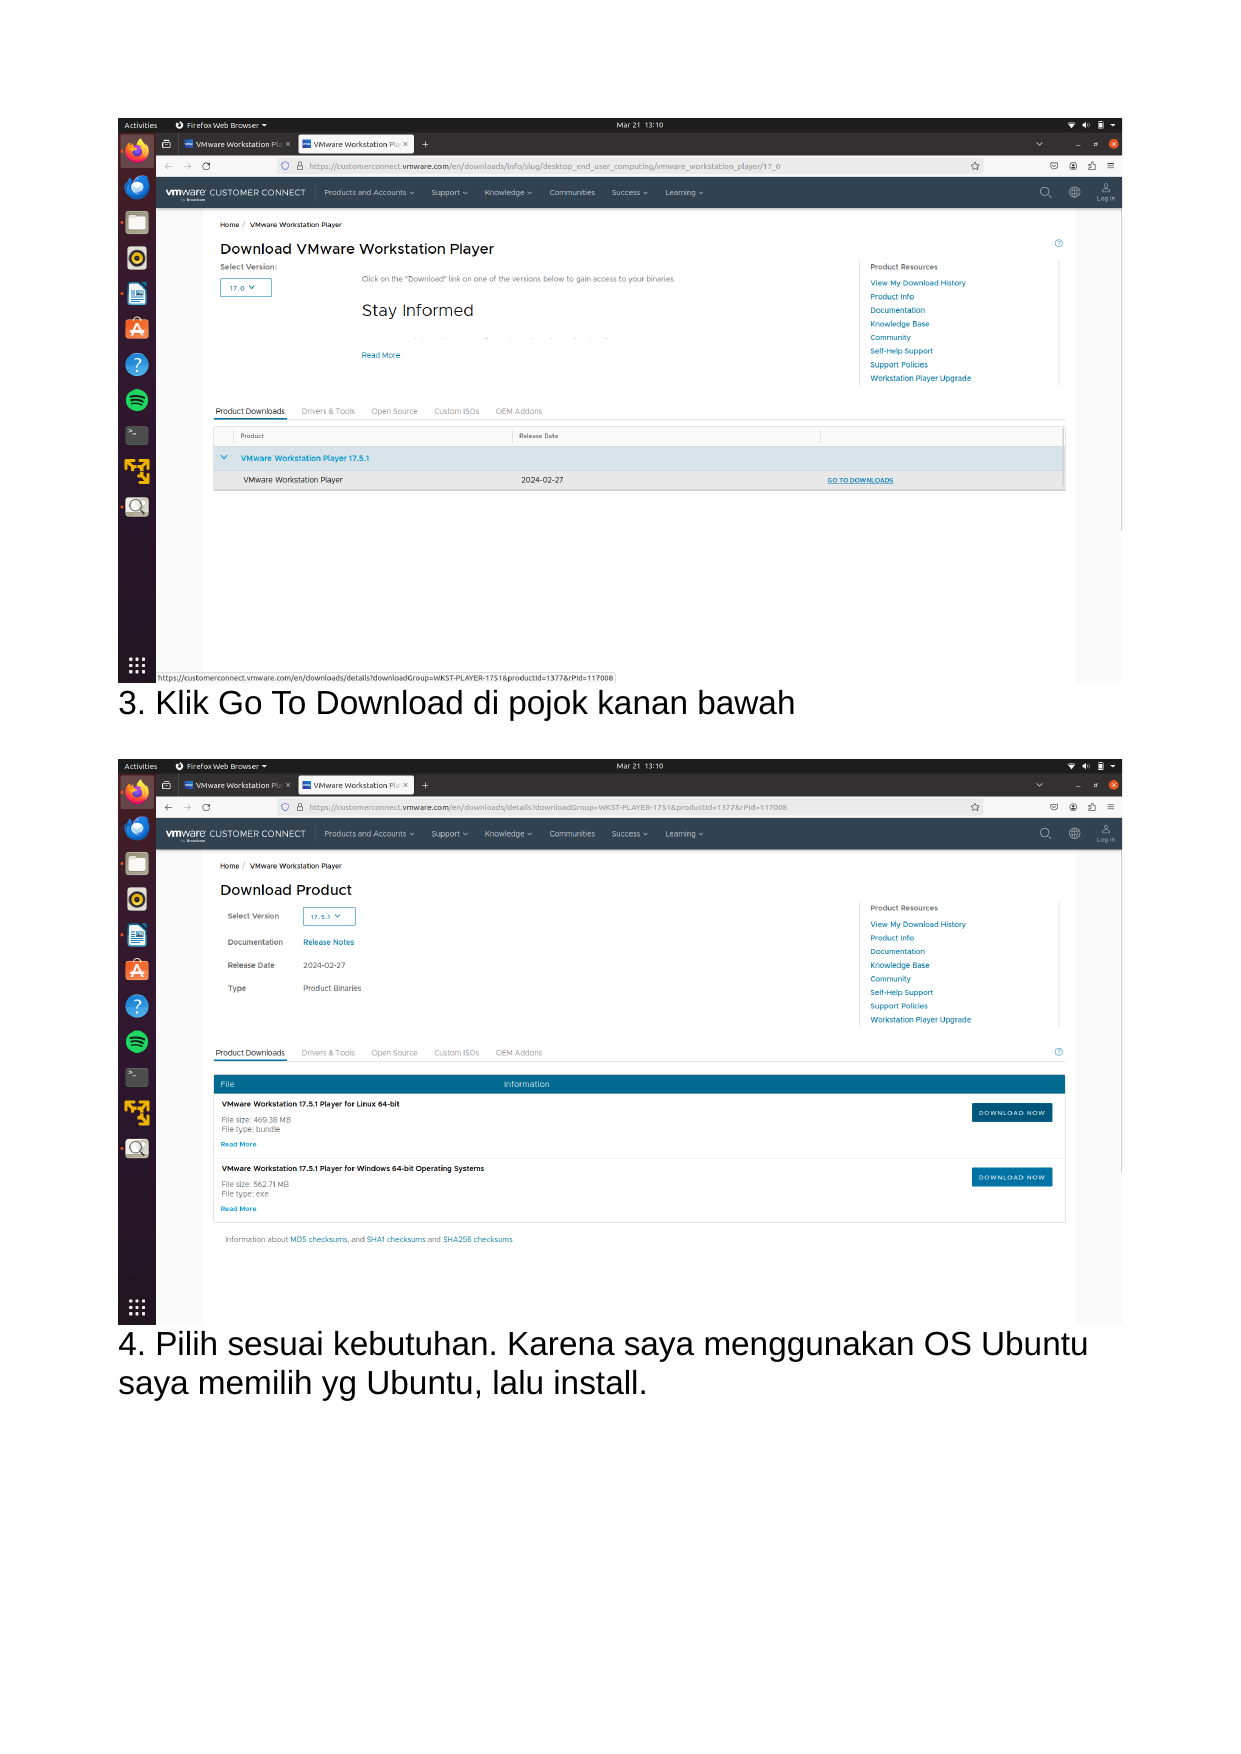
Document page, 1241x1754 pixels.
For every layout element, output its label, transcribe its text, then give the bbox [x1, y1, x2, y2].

text 4. Pilih sesuai kebutuhan. Karena saya menggunakan OS Ubuntu saya memilih yg Ubuntu, lalu install. [118, 1325, 1122, 1401]
picture [118, 759, 1123, 1325]
picture [118, 118, 1123, 683]
text 3. Klik Go To Download di pojok kanan bawah [118, 683, 1122, 721]
